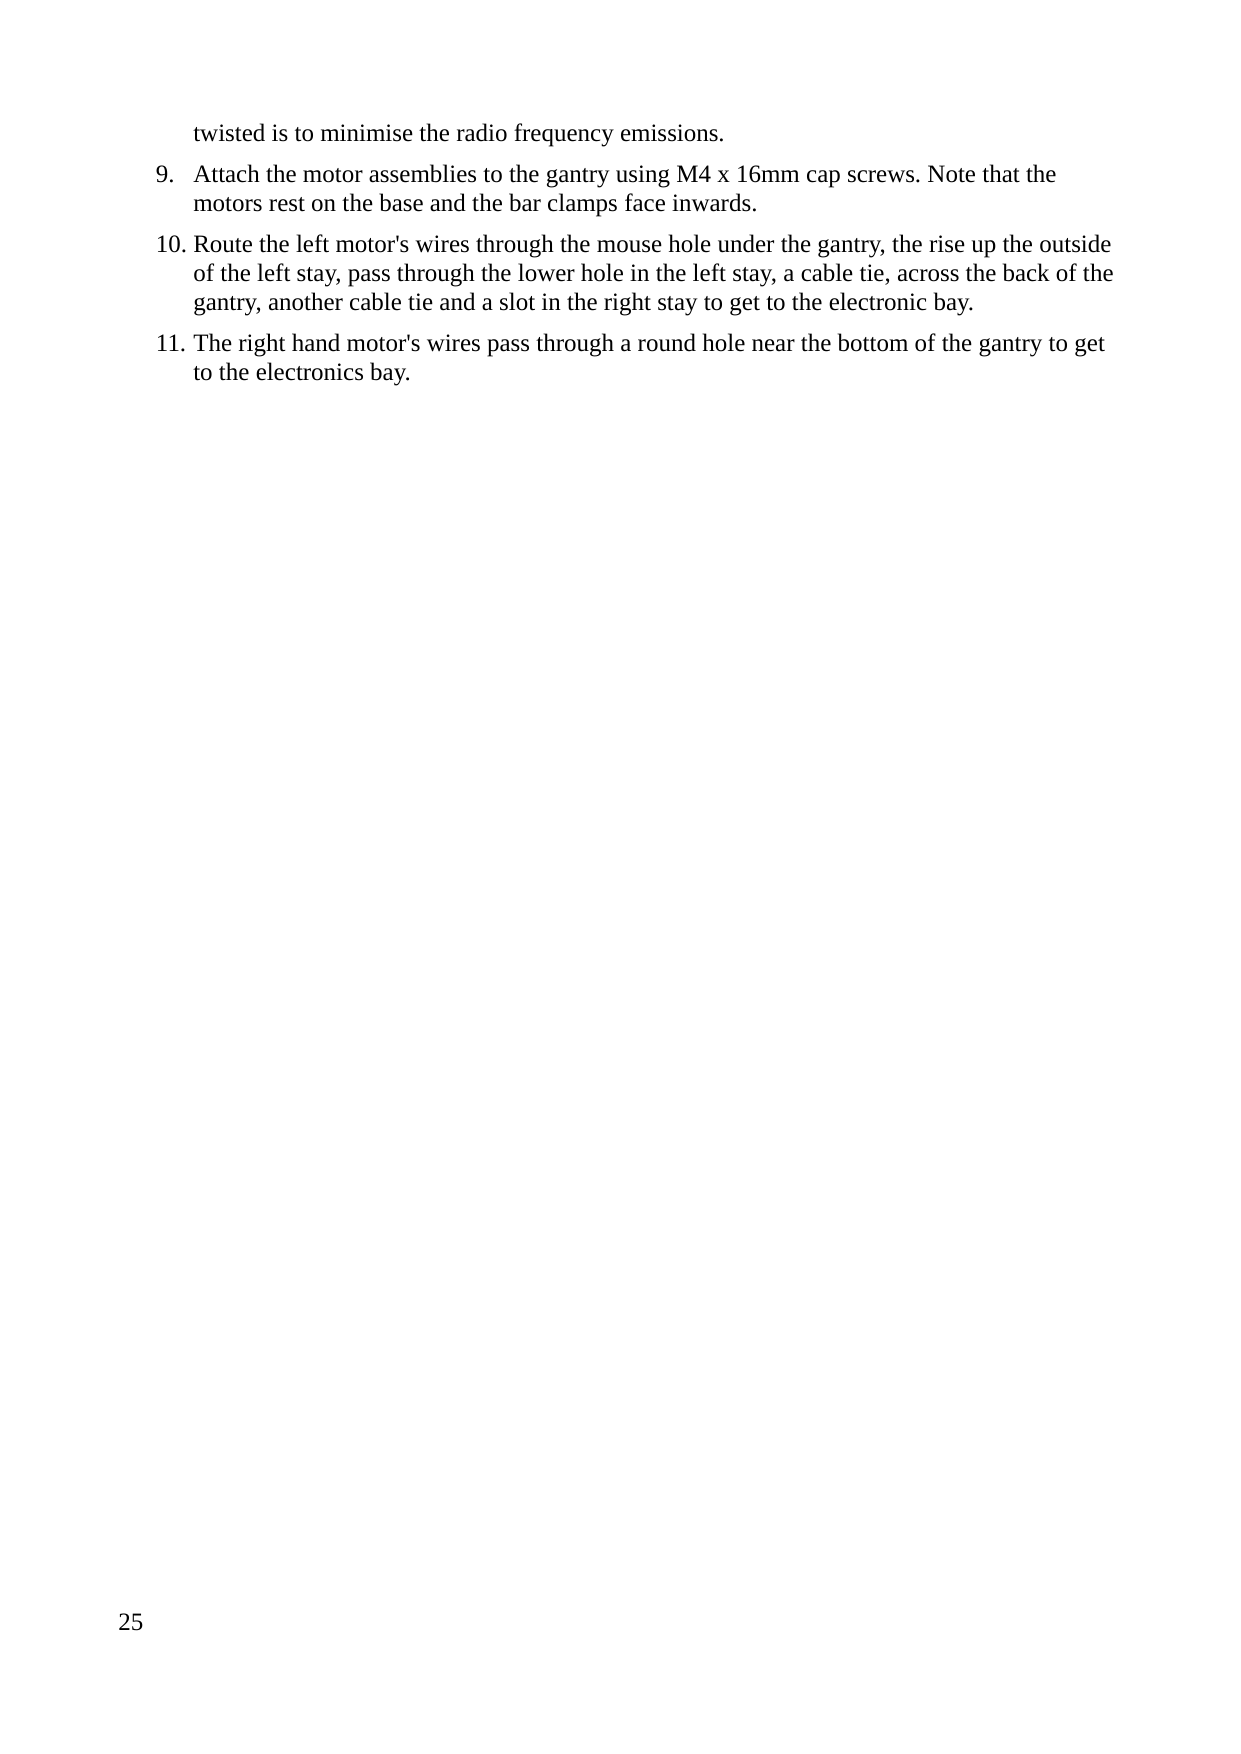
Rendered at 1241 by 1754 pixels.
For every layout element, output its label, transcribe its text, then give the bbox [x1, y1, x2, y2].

list The right hand motor's wires pass through a round hole near the bottom of the gantry to get to the electronics bay. [156, 328, 1122, 386]
list twisted is to minimise the radio frequency emissions. [156, 118, 1122, 147]
list Route the left motor's wires through the mouse hole under the gantry, the rise up the outside of the left stay, pass through the lower hole in the left stay, a cable tie, across the back of the gantry, another cable tie and a slot in the right stay to get to the electronic bay. [156, 229, 1122, 316]
list Attach the motor assemblies to the gantry using M4 x 16mm cap screws. Note that the motors rest on the base and the bar clamps face inwards. [156, 159, 1122, 217]
